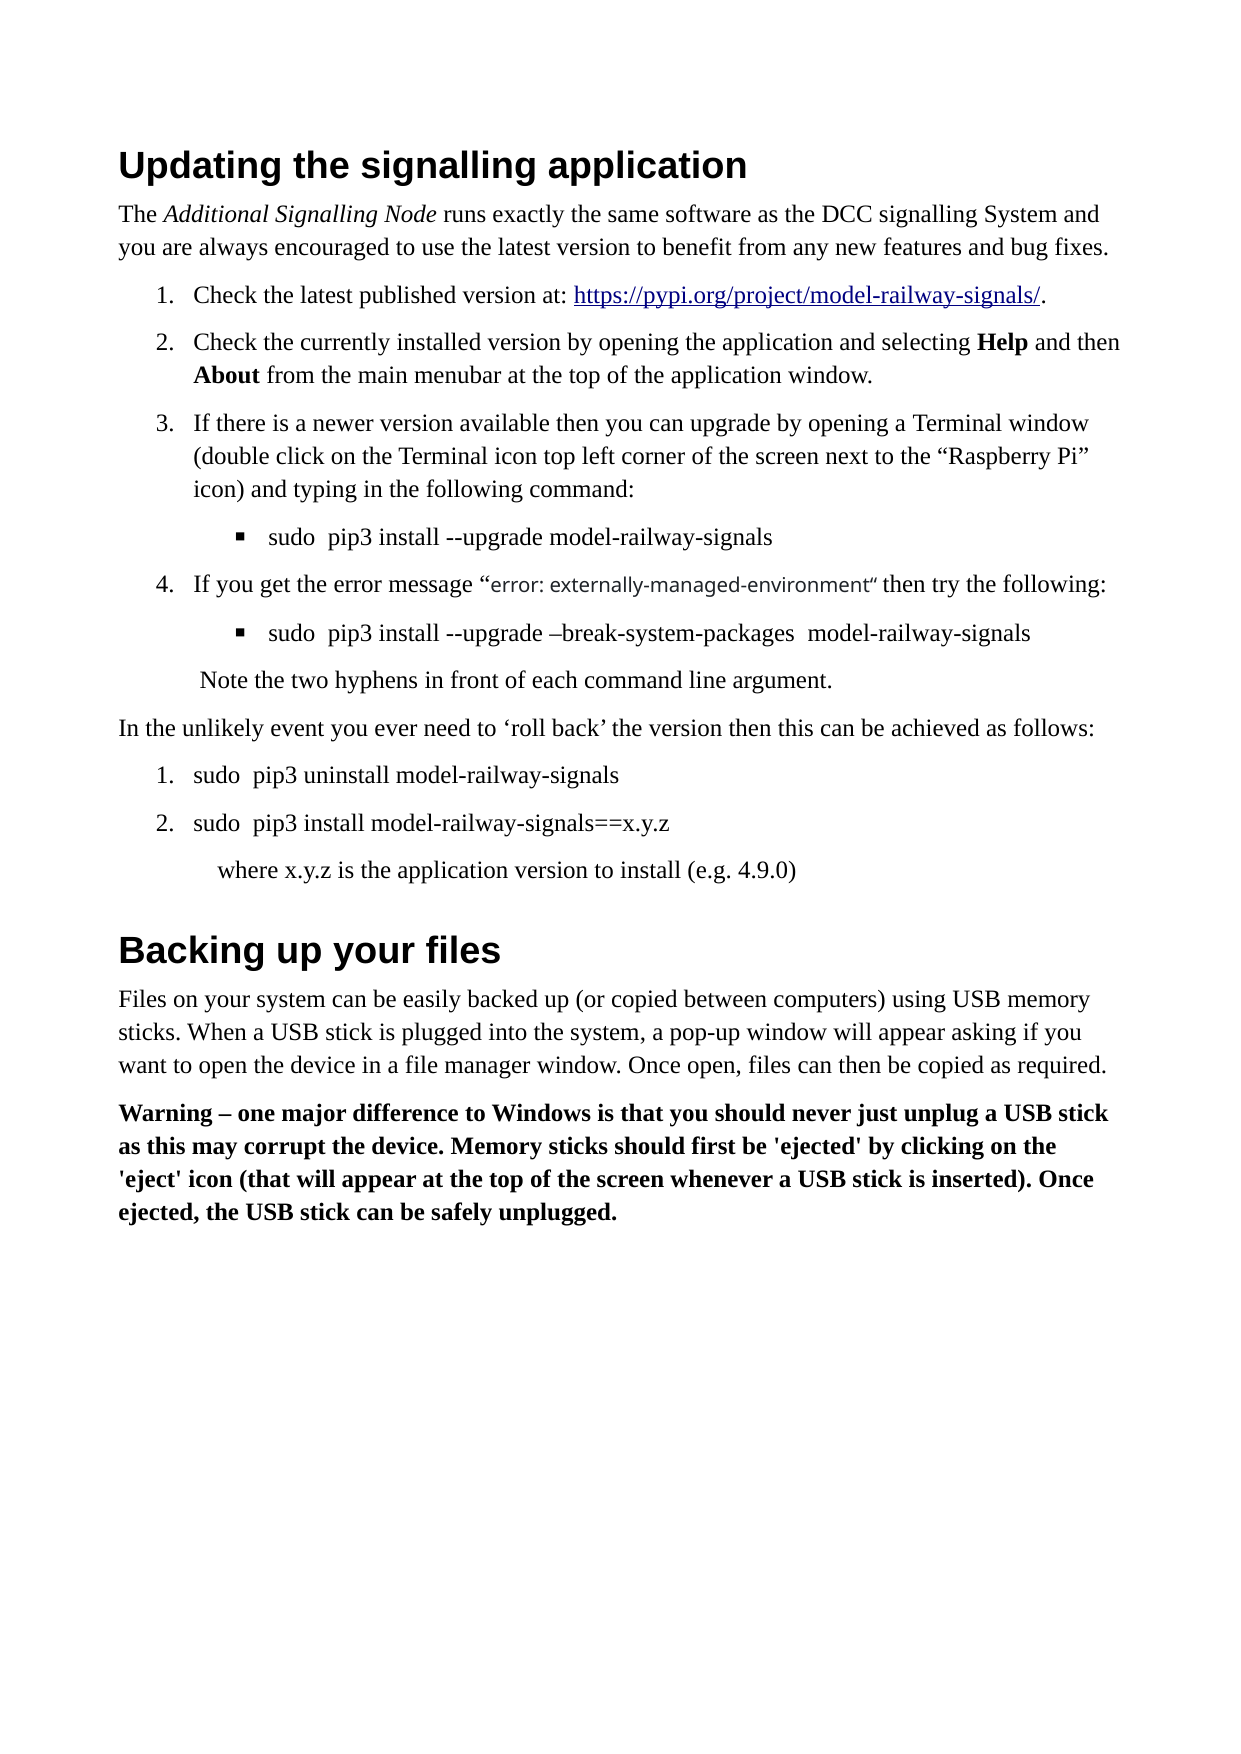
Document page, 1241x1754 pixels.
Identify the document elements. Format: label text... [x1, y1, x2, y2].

text Warning – one major difference to Windows is that you should never just unplug a USB stick as this may corrupt the device. Memory sticks should first be 'ejected' by clicking on the 'eject' icon (that will appear at the top of the screen whenever a USB stick is inserted). Once ejected, the USB stick can be safely unplugged. [118, 1098, 1122, 1226]
list sudo pip3 install --upgrade model-railway-signals [231, 522, 1122, 551]
list Check the currently installed version by opening the application and selecting Help and then About from the main menubar at the top of the application window. [156, 327, 1122, 389]
text where x.y.z is the application version to install (e.g. 4.9.0) [118, 856, 1122, 884]
list sudo pip3 install model-railway-signals==x.y.z [156, 808, 1122, 837]
list sudo pip3 uninstall model-railway-signals [156, 760, 1122, 789]
list sudo pip3 install --upgrade –break-system-packages model-railway-signals [231, 618, 1122, 646]
subtitle Updating the signalling application [118, 143, 1122, 187]
list Check the latest published version at: https://pypi.org/project/model-railway-signals/. [156, 280, 1122, 309]
list If there is a newer version available then you can upgrade by opening a Terminal window (double click on the Terminal icon top left corner of the screen next to the “Raspberry Pi” icon) and typing in the following command: [156, 408, 1122, 503]
subtitle Backing up your files [118, 928, 1122, 972]
list Note the two hyphens in front of each command line argument. [118, 665, 1122, 694]
text The Additional Signalling Node runs exactly the same software as the DCC signalling System and you are always encouraged to use the latest version to benefit from any new features and bug fixes. [118, 199, 1122, 261]
text In the unlikely event you ever need to ‘roll back’ the version then this can be achieved as follows: [118, 713, 1122, 742]
text Files on your system can be easily backed up (or copied between computers) using USB memory sticks. When a USB stick is plugged into the system, a pop-up window will appear asking if you want to open the device in a file manager window. Once open, files can then be copied as required. [118, 984, 1122, 1079]
list If you get the error message “error: externally-managed-environment“ then try the following: [156, 569, 1122, 599]
